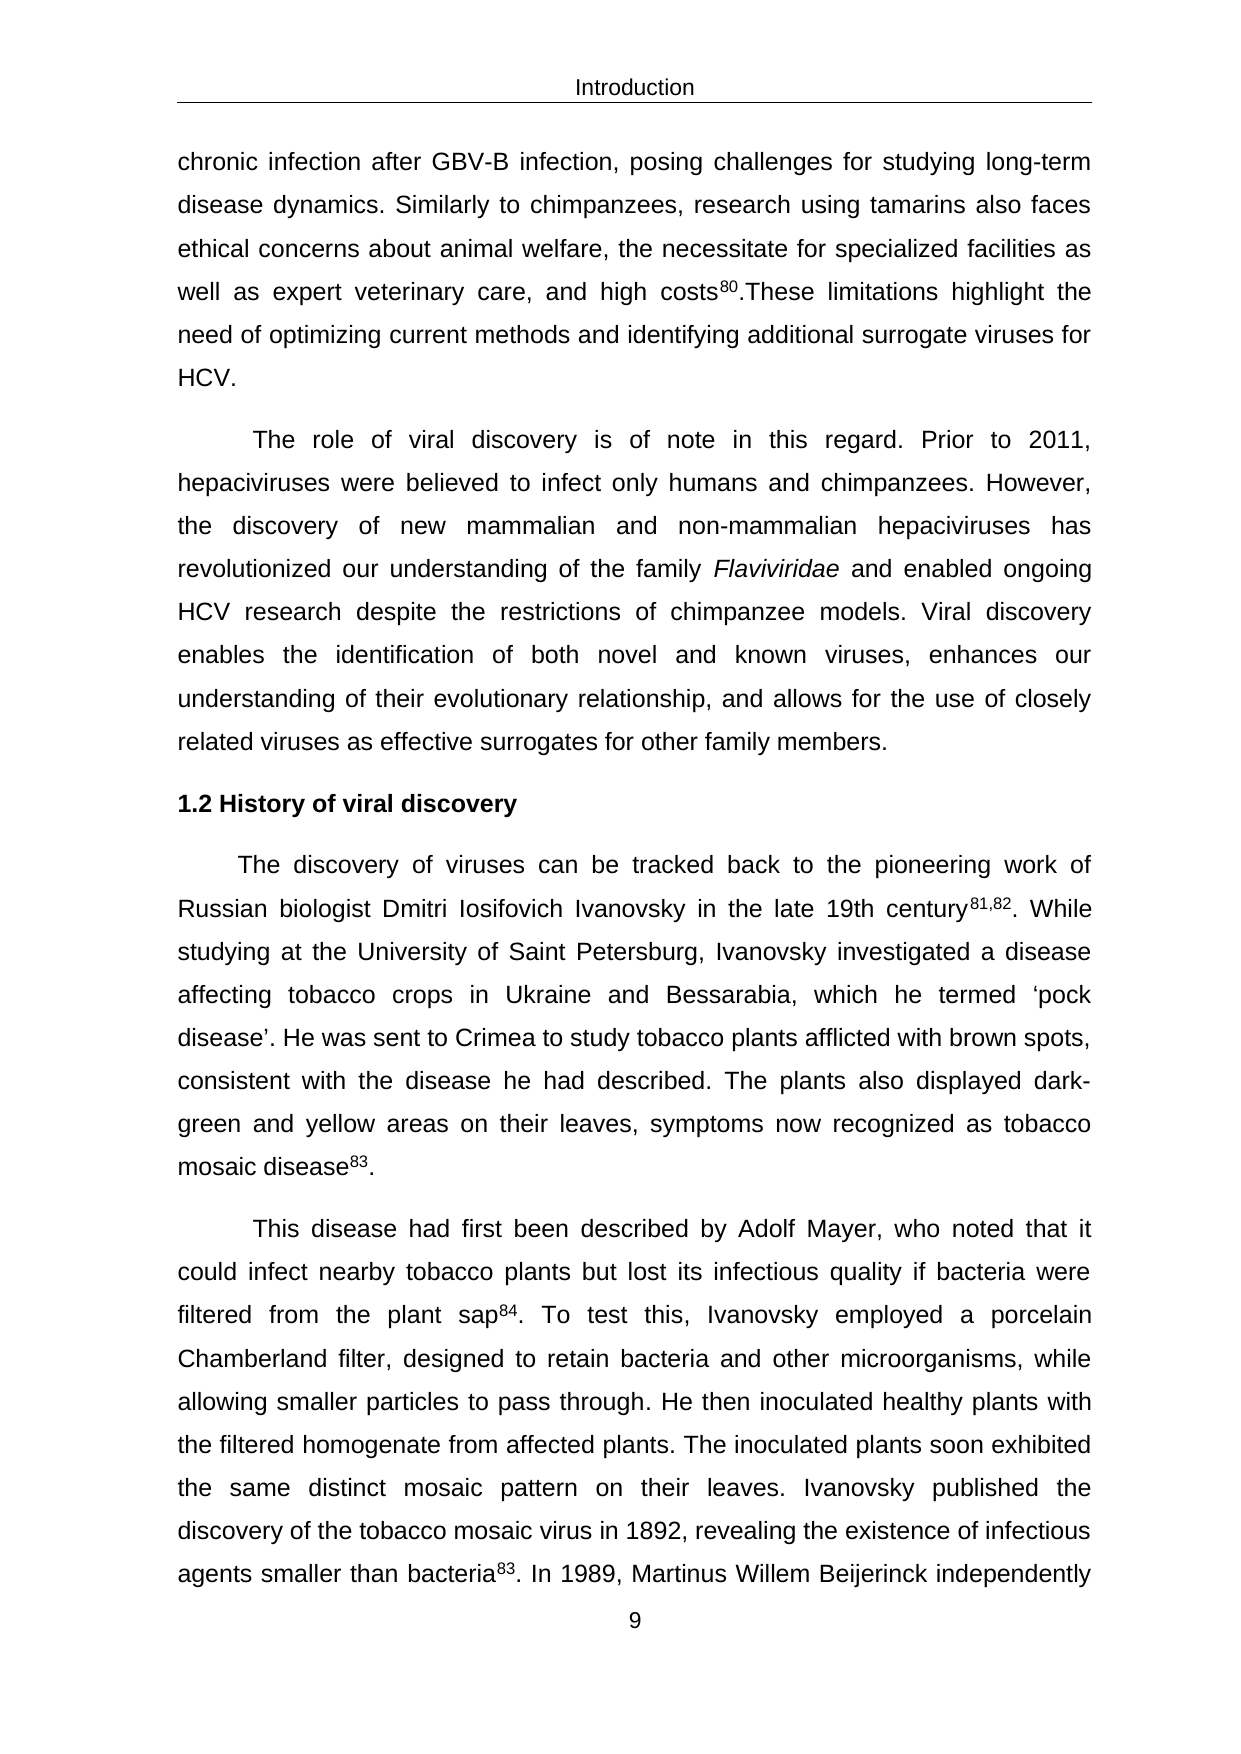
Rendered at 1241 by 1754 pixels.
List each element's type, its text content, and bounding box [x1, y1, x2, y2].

text The discovery of viruses can be tracked back to the pioneering work of Russian biologist Dmitri Iosifovich Ivanovsky in the late 19th century81,82. While studying at the University of Saint Petersburg, Ivanovsky investigated a disease affecting tobacco crops in Ukraine and Bessarabia, which he termed ‘pock disease’. He was sent to Crimea to study tobacco plants afflicted with brown spots, consistent with the disease he had described. The plants also displayed dark-green and yellow areas on their leaves, symptoms now recognized as tobacco mosaic disease83. [177, 851, 1092, 1181]
subtitle 1.2 History of viral discovery [177, 789, 1092, 817]
text This disease had first been described by Adolf Mayer, who noted that it could infect nearby tobacco plants but lost its infectious quality if bacteria were filtered from the plant sap84. To test this, Ivanovsky employed a porcelain Chamberland filter, designed to retain bacteria and other microorganisms, while allowing smaller particles to pass through. He then inoculated healthy plants with the filtered homogenate from affected plants. The inoculated plants soon exhibited the same distinct mosaic pattern on their leaves. Ivanovsky published the discovery of the tobacco mosaic virus in 1892, revealing the existence of infectious agents smaller than bacteria83. In 1989, Martinus Willem Beijerinck independently [177, 1214, 1092, 1588]
text The role of viral discovery is of note in this regard. Prior to 2011, hepaciviruses were believed to infect only humans and chimpanzees. However, the discovery of new mammalian and non-mammalian hepaciviruses has revolutionized our understanding of the family Flaviviridae and enabled ongoing HCV research despite the restrictions of chimpanzee models. Viral discovery enables the identification of both novel and known viruses, enhances our understanding of their evolutionary relationship, and allows for the use of closely related viruses as effective surrogates for other family members. [177, 425, 1092, 756]
text chronic infection after GBV-B infection, posing challenges for studying long-term disease dynamics. Similarly to chimpanzees, research using tamarins also faces ethical concerns about animal welfare, the necessitate for specialized facilities as well as expert veterinary care, and high costs80.These limitations highlight the need of optimizing current methods and identifying additional surrogate viruses for HCV. [177, 147, 1092, 392]
